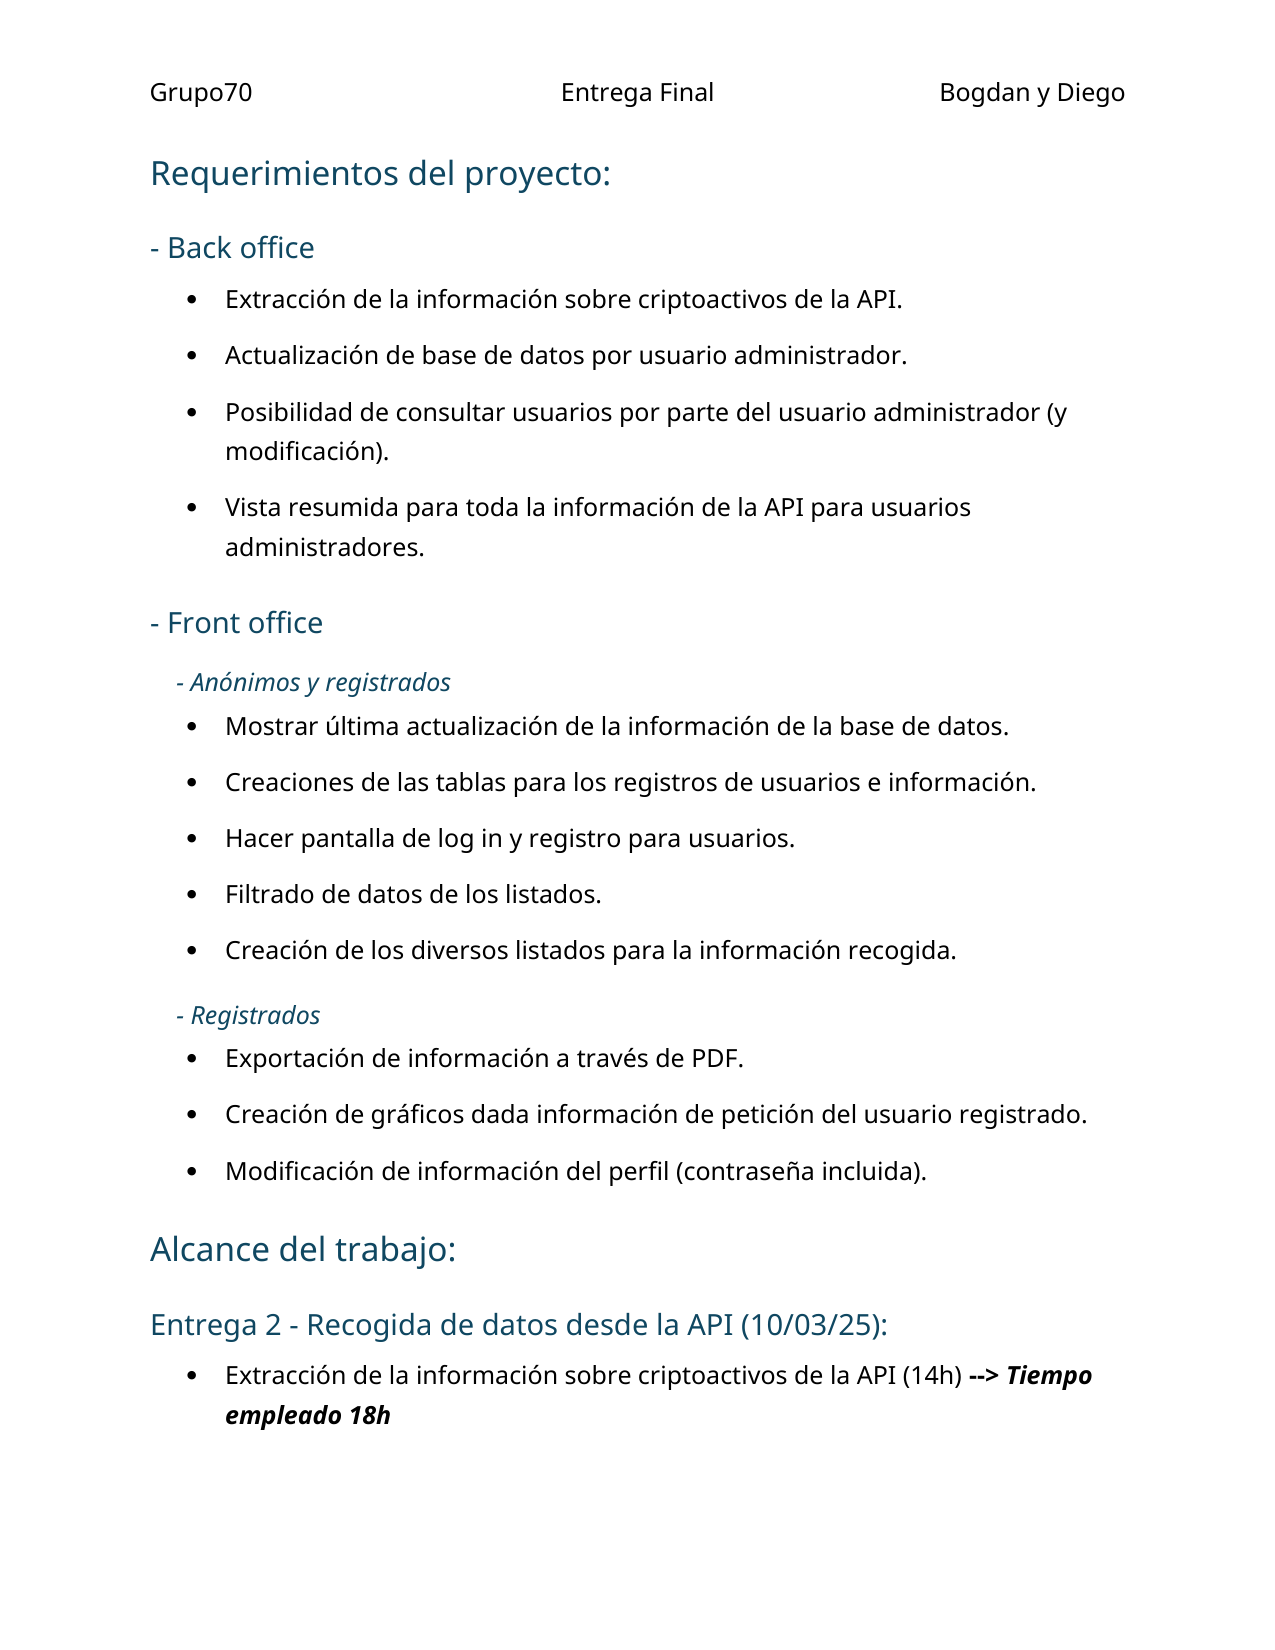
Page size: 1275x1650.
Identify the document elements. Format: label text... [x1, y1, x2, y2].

list Filtrado de datos de los listados. [187, 877, 1125, 911]
list Extracción de la información sobre criptoactivos de la API (14h) --> Tiempo empleado 18h [187, 1358, 1125, 1432]
subtitle - Anónimos y registrados [150, 665, 1125, 699]
list Mostrar última actualización de la información de la base de datos. [187, 708, 1125, 742]
list Creación de gráficos dada información de petición del usuario registrado. [187, 1097, 1125, 1131]
list Actualización de base de datos por usuario administrador. [187, 338, 1125, 372]
subtitle Entrega 2 - Recogida de datos desde la API (10/03/25): [150, 1304, 1125, 1343]
list Extracción de la información sobre criptoactivos de la API. [187, 282, 1125, 316]
list Exportación de información a través de PDF. [187, 1041, 1125, 1075]
list Creaciones de las tablas para los registros de usuarios e información. [187, 764, 1125, 798]
list Vista resumida para toda la información de la API para usuarios administradores. [187, 490, 1125, 563]
subtitle - Front office [150, 602, 1125, 642]
list Hacer pantalla de log in y registro para usuarios. [187, 821, 1125, 855]
subtitle - Back office [150, 228, 1125, 267]
list Posibilidad de consultar usuarios por parte del usuario administrador (y modificación). [187, 394, 1125, 468]
subtitle Alcance del trabajo: [150, 1226, 1125, 1272]
subtitle - Registrados [150, 997, 1125, 1031]
subtitle Requerimientos del proyecto: [150, 150, 1125, 195]
list Modificación de información del perfil (contraseña incluida). [187, 1153, 1125, 1187]
list Creación de los diversos listados para la información recogida. [187, 933, 1125, 967]
